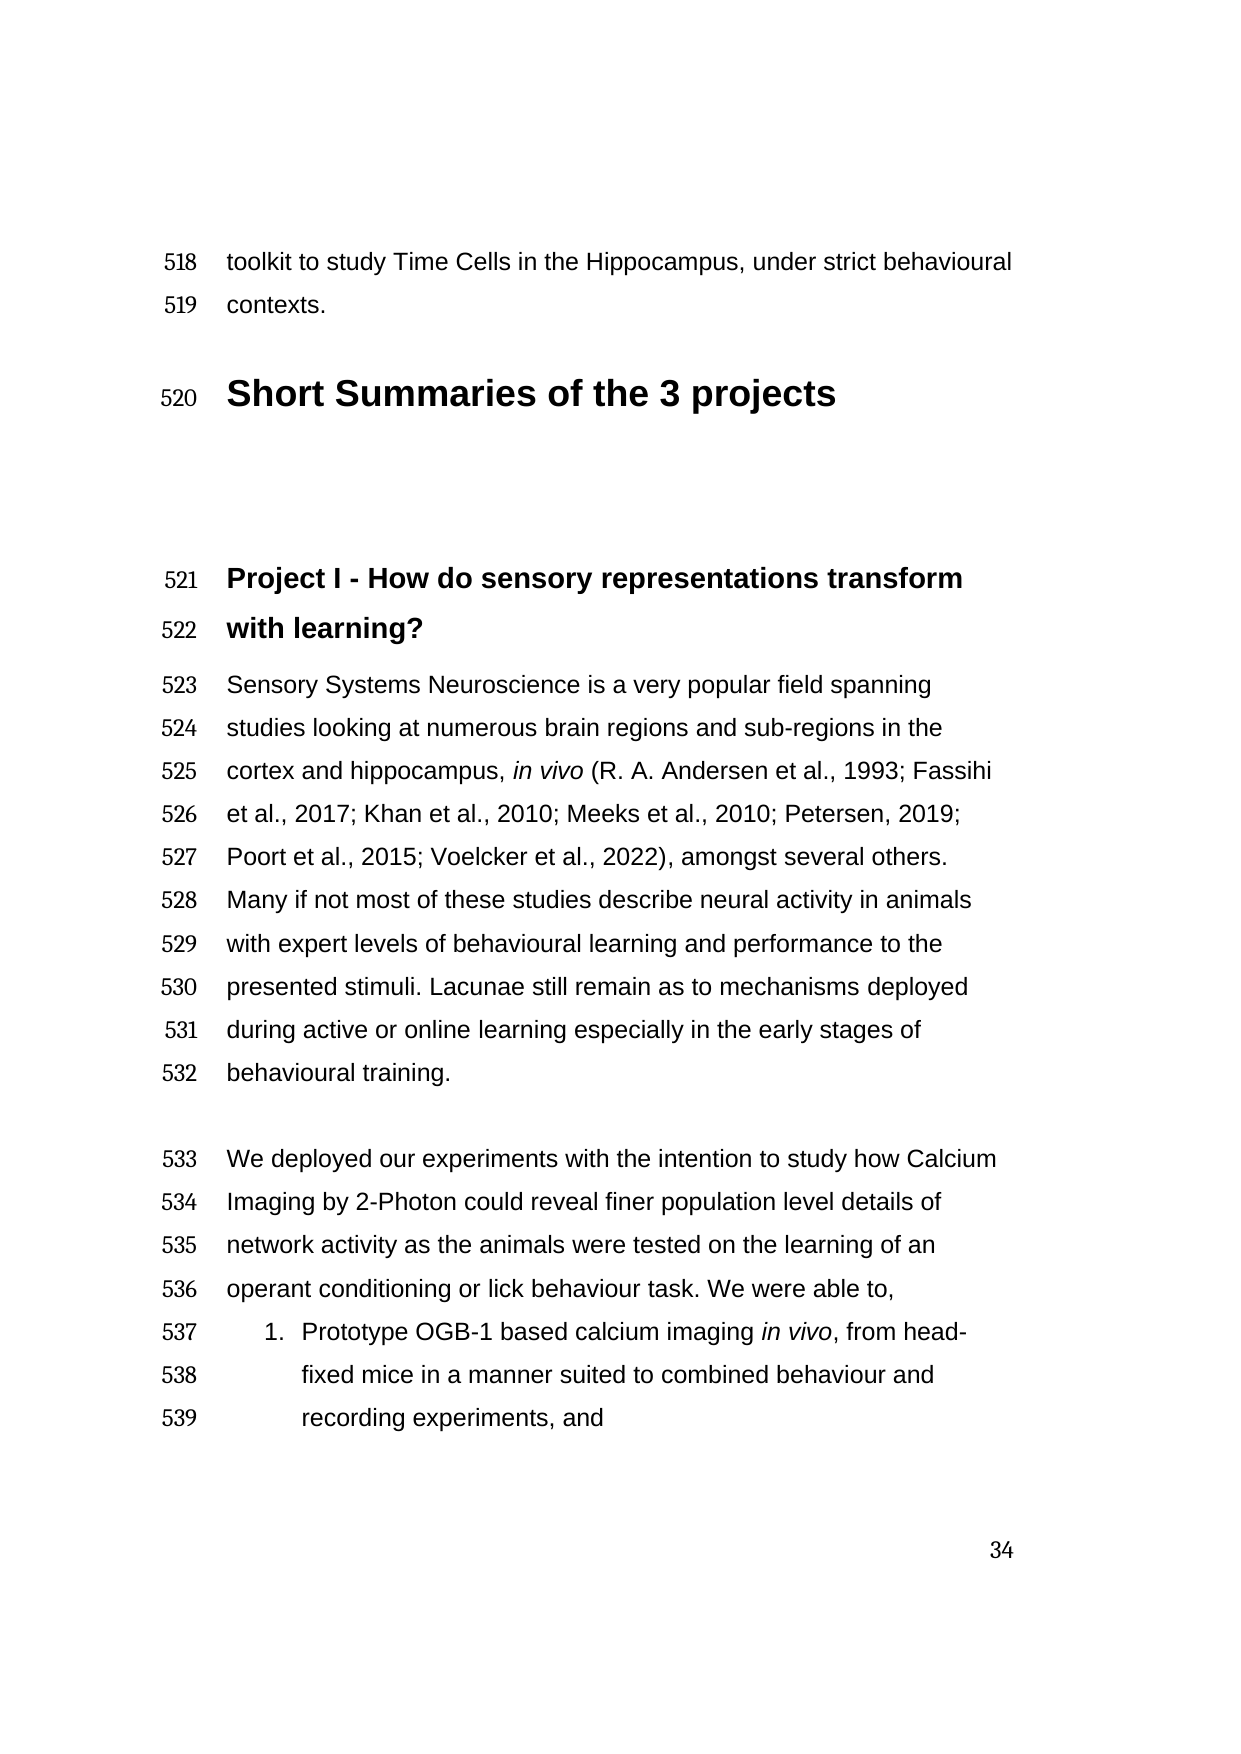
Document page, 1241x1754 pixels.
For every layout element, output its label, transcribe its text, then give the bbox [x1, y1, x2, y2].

text We deployed our experiments with the intention to study how Calcium Imaging by 2-Photon could reveal finer population level details of network activity as the animals were tested on the learning of an operant conditioning or lick behaviour task. We were able to, [226, 1144, 1014, 1302]
subtitle Project I - How do sensory representations transform with learning? [226, 561, 1014, 645]
text Sensory Systems Neuroscience is a very popular field spanning studies looking at numerous brain regions and sub-regions in the cortex and hippocampus, in vivo (R. A. Andersen et al., 1993; Fassihi et al., 2017; Khan et al., 2010; Meeks et al., 2010; Petersen, 2019; Poort et al., 2015; Voelcker et al., 2022)⁠, amongst several others. Many if not most of these studies describe neural activity in animals with expert levels of behavioural learning and performance to the presented stimuli. Lacunae still remain as to mechanisms deployed during active or online learning especially in the early stages of behavioural training. [226, 670, 1014, 1087]
text toolkit to study Time Cells in the Hippocampus, under strict behavioural contexts. [226, 247, 1014, 319]
subtitle Short Summaries of the 3 projects [226, 371, 1014, 414]
list Prototype OGB-1 based calcium imaging in vivo, from head-fixed mice in a manner suited to combined behaviour and recording experiments, and [264, 1317, 1014, 1432]
